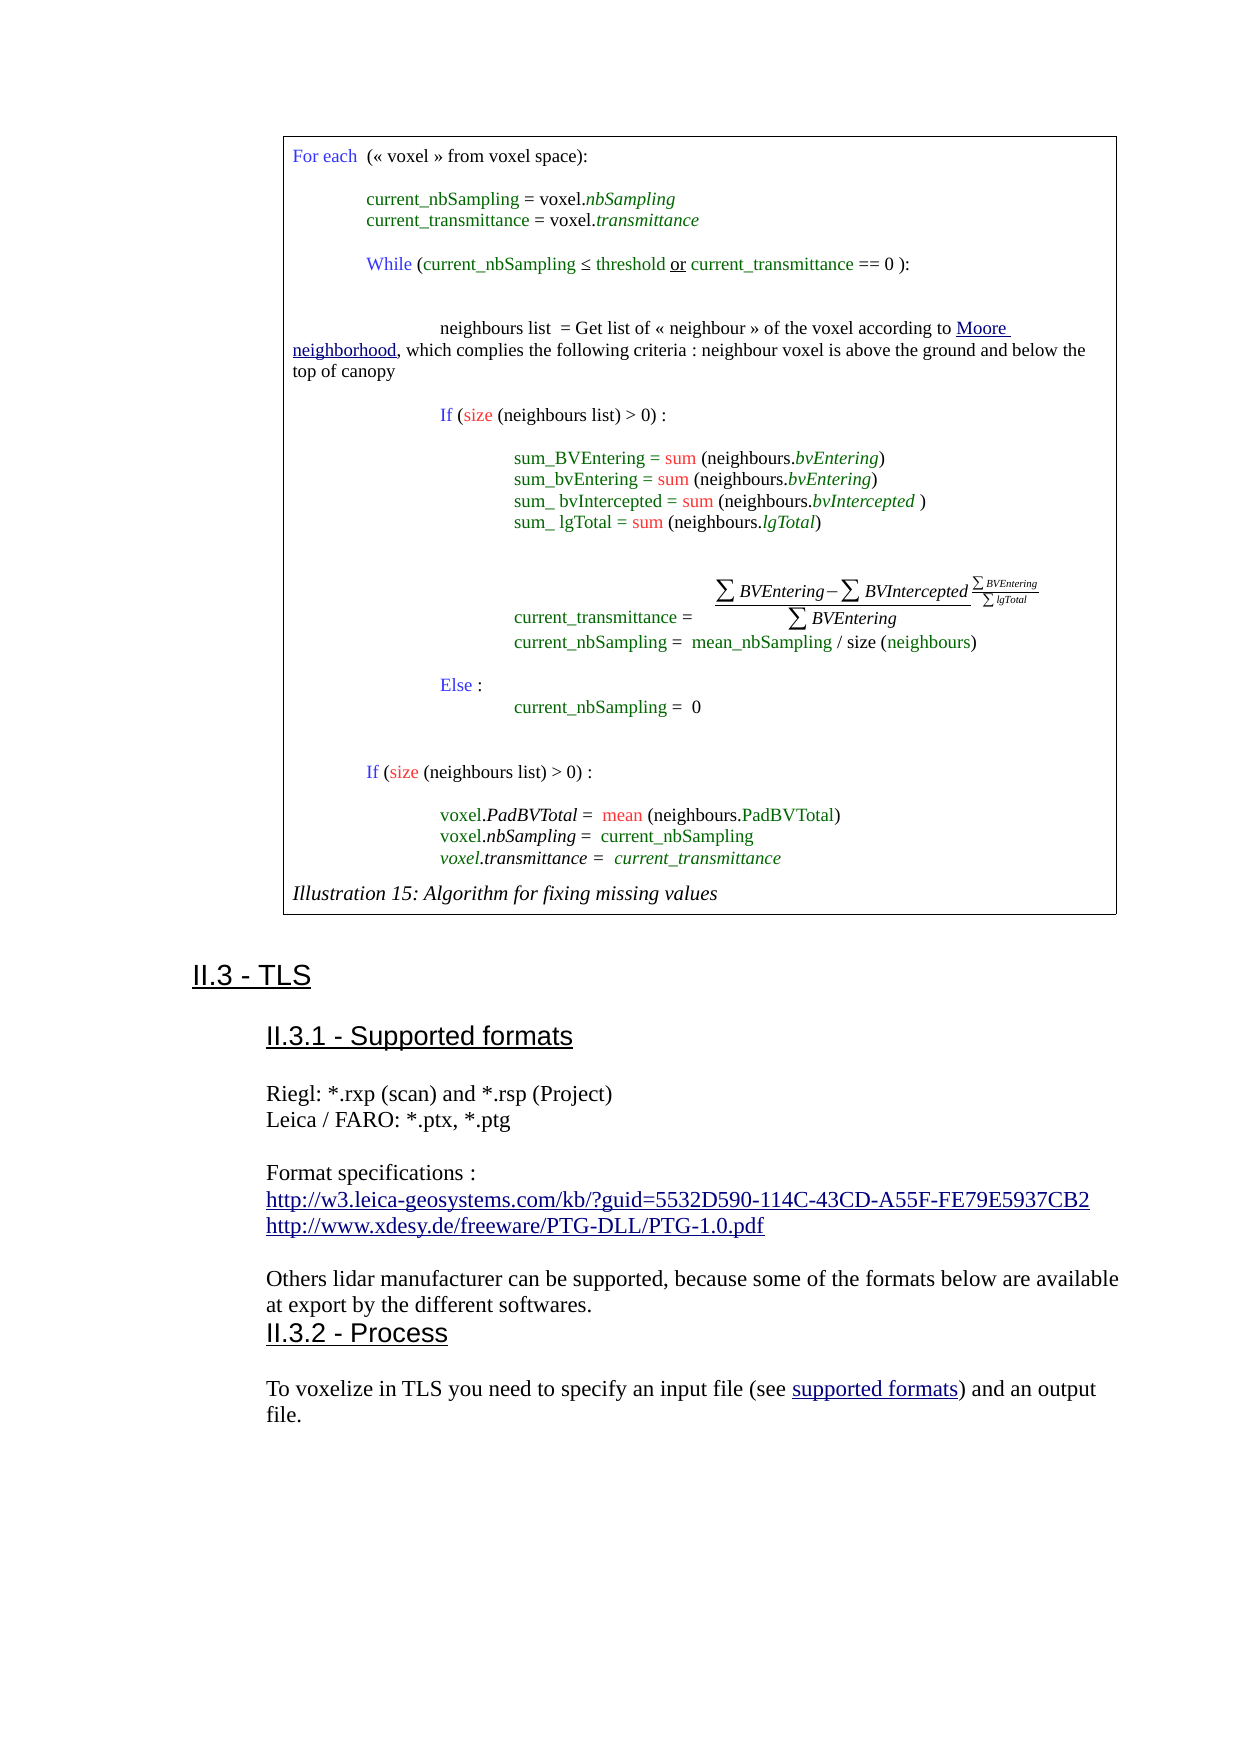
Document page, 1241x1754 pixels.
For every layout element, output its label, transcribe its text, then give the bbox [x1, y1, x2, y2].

text Riegl: *.rxp (scan) and *.rsp (Project) [266, 1080, 1122, 1107]
text Format specifications : [266, 1159, 1122, 1186]
text Leica / FARO: *.ptx, *.ptg [266, 1107, 1122, 1133]
table_header [118, 118, 1122, 932]
text http://www.xdesy.de/freeware/PTG-DLL/PTG-1.0.pdf [266, 1212, 1122, 1238]
subtitle II.3.1 - Supported formats [266, 1020, 1122, 1051]
subtitle II.3.2 - Process [266, 1317, 1122, 1349]
text To voxelize in TLS you need to specify an input file (see supported formats) and an output file. [266, 1375, 1122, 1428]
subtitle II.3 - TLS [192, 958, 1122, 991]
text http://w3.leica-geosystems.com/kb/?guid=5532D590-114C-43CD-A55F-FE79E5937CB2 [266, 1186, 1122, 1212]
text Others lidar manufacturer can be supported, because some of the formats below are available at export by the different softwares. [266, 1265, 1122, 1317]
